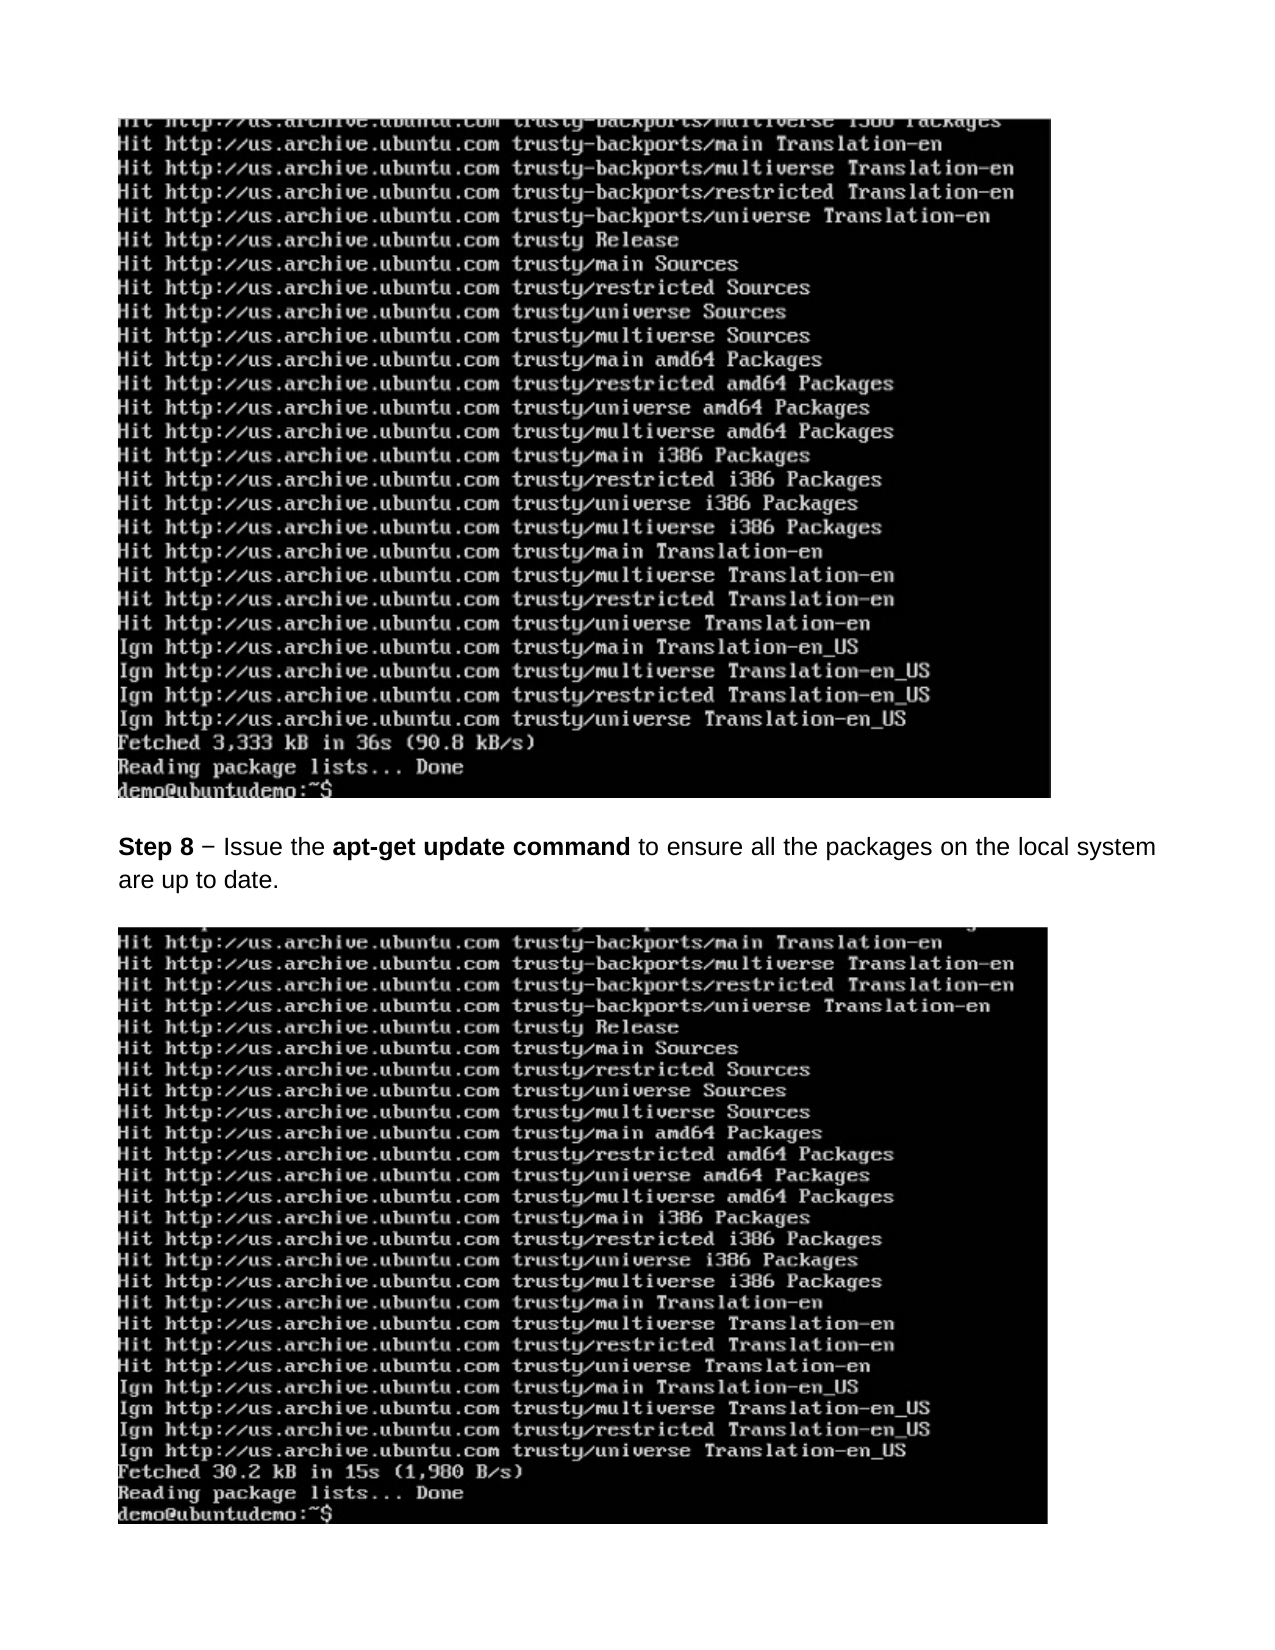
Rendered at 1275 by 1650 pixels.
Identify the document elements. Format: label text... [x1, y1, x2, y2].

picture [118, 927, 1048, 1524]
text Step 8 − Issue the apt-get update command to ensure all the packages on the local system are up to date. [118, 832, 1157, 893]
picture [118, 118, 1051, 798]
